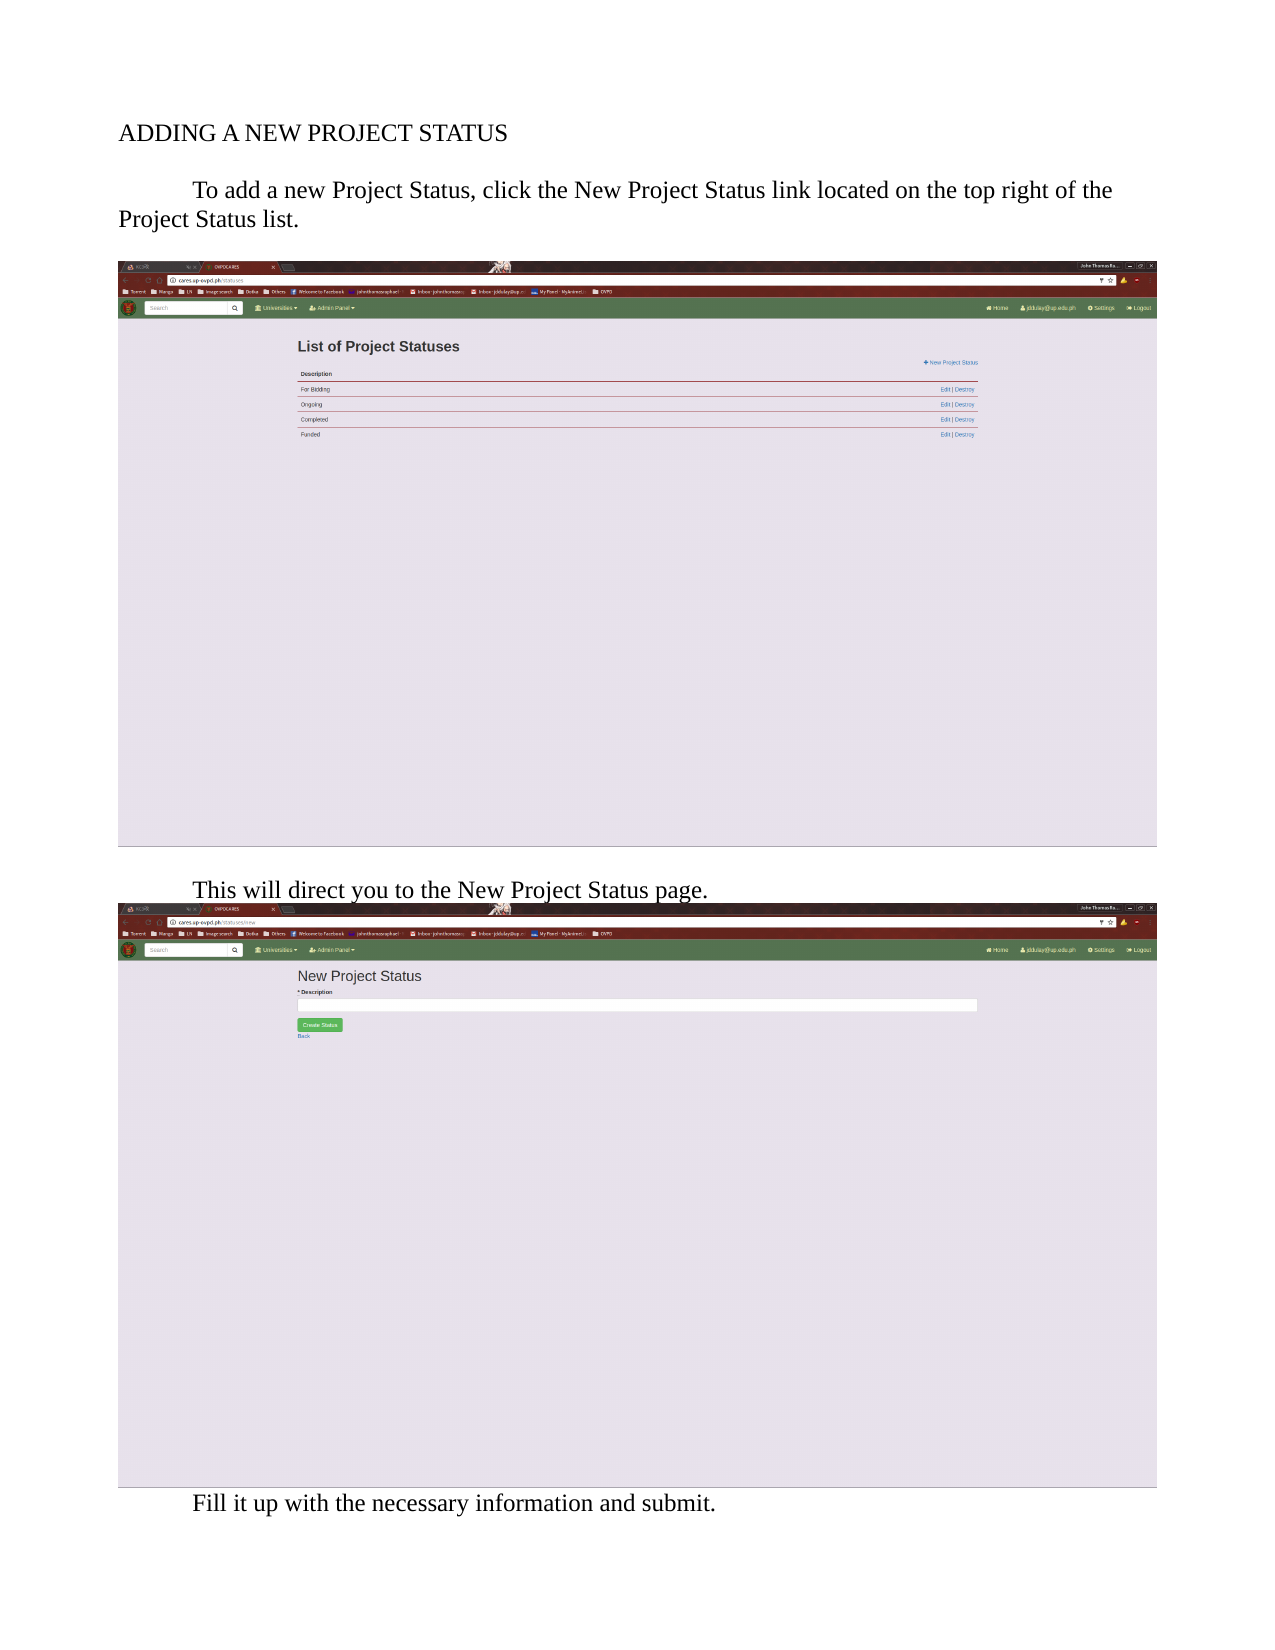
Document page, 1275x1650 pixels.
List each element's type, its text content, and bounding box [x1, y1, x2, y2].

text To add a new Project Status, click the New Project Status link located on the top right of the Project Status list. [118, 176, 1157, 233]
text Fill it up with the necessary information and submit. [118, 1488, 1157, 1517]
text This will direct you to the New Project Status page. [118, 875, 1157, 903]
picture [118, 261, 1157, 847]
picture [118, 903, 1157, 1488]
text ADDING A NEW PROJECT STATUS [118, 118, 1157, 147]
